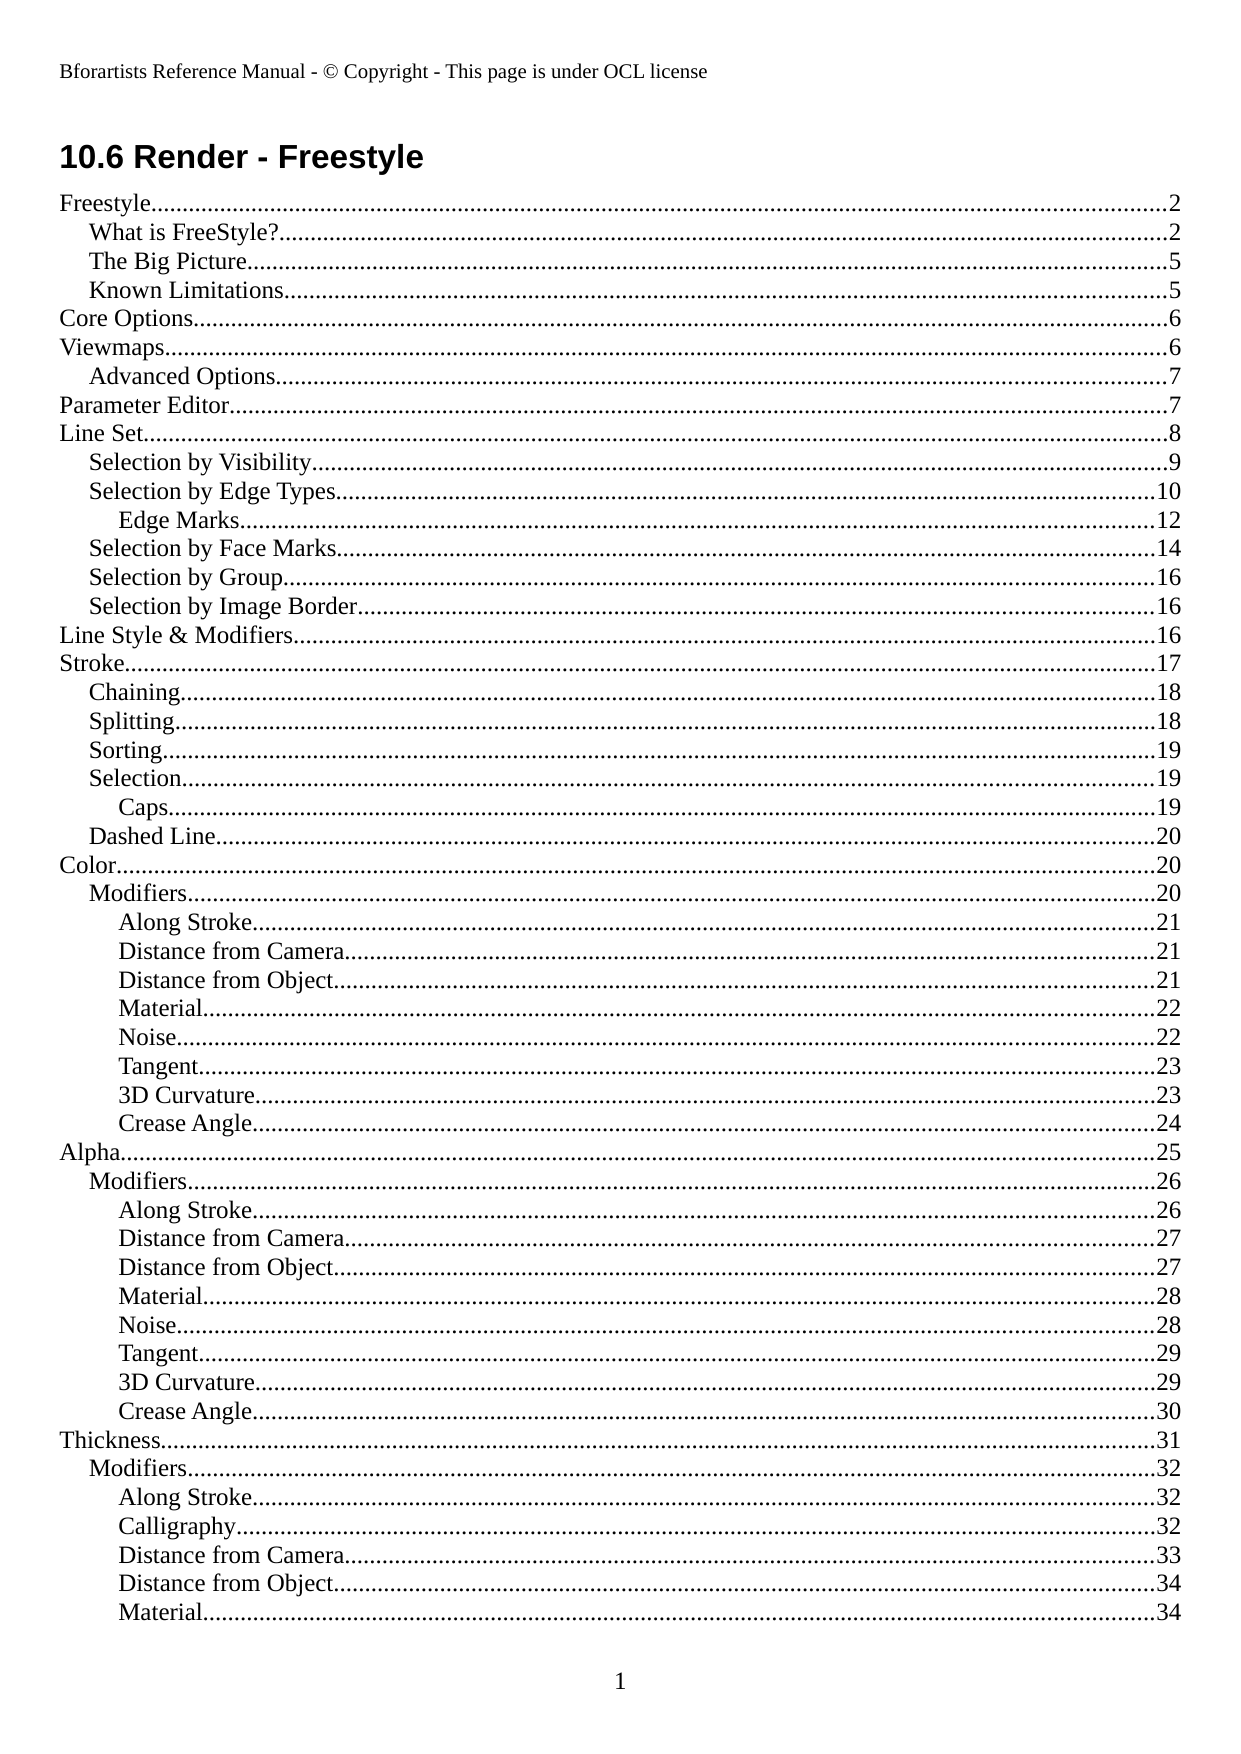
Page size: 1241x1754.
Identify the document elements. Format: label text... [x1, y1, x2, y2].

text Caps 19 [118, 792, 1181, 821]
text The Big Picture 5 [88, 246, 1181, 275]
subtitle 10.6 Render - Freestyle [59, 138, 1181, 176]
text Tangent 29 [118, 1338, 1181, 1367]
text Along Stroke 21 [118, 907, 1181, 936]
text Selection by Visibility 9 [88, 447, 1181, 476]
text Line Set 8 [59, 418, 1181, 447]
text Line Style & Modifiers 16 [59, 620, 1181, 648]
text Selection 19 [88, 763, 1181, 792]
text Material 34 [118, 1597, 1181, 1626]
text Core Options 6 [59, 303, 1181, 332]
text Sorting 19 [88, 735, 1181, 763]
text Thickness 31 [59, 1425, 1181, 1453]
text Distance from Object 34 [118, 1568, 1181, 1597]
text 3D Curvature 23 [118, 1080, 1181, 1108]
text Crease Angle 24 [118, 1108, 1181, 1137]
text Material 22 [118, 993, 1181, 1022]
text Selection by Group 16 [88, 562, 1181, 591]
text Selection by Face Marks 14 [88, 533, 1181, 562]
text Calligraphy 32 [118, 1511, 1181, 1540]
text Freestyle 2 [59, 188, 1181, 217]
text Edge Marks 12 [118, 505, 1181, 533]
text 3D Curvature 29 [118, 1367, 1181, 1396]
text Distance from Object 27 [118, 1252, 1181, 1281]
text Crease Angle 30 [118, 1396, 1181, 1425]
text Color 20 [59, 850, 1181, 878]
text Selection by Edge Types 10 [88, 476, 1181, 505]
text Known Limitations 5 [88, 275, 1181, 303]
text Distance from Camera 27 [118, 1223, 1181, 1252]
text Noise 22 [118, 1022, 1181, 1051]
text Dashed Line 20 [88, 821, 1181, 850]
text Alpha 25 [59, 1137, 1181, 1166]
text Modifiers 32 [88, 1453, 1181, 1482]
text Chaining 18 [88, 677, 1181, 706]
text Modifiers 26 [88, 1166, 1181, 1195]
text Noise 28 [118, 1310, 1181, 1338]
text Selection by Image Border 16 [88, 591, 1181, 620]
text Along Stroke 32 [118, 1482, 1181, 1511]
text Advanced Options 7 [88, 361, 1181, 390]
text Parameter Editor 7 [59, 390, 1181, 418]
text Modifiers 20 [88, 878, 1181, 907]
text Viewmaps 6 [59, 332, 1181, 361]
text What is FreeStyle? 2 [88, 217, 1181, 246]
text Along Stroke 26 [118, 1195, 1181, 1223]
text Splitting 18 [88, 706, 1181, 735]
text Stroke 17 [59, 648, 1181, 677]
text Distance from Camera 21 [118, 936, 1181, 965]
text Distance from Object 21 [118, 965, 1181, 993]
text Tangent 23 [118, 1051, 1181, 1080]
text Material 28 [118, 1281, 1181, 1310]
text Distance from Camera 33 [118, 1540, 1181, 1568]
